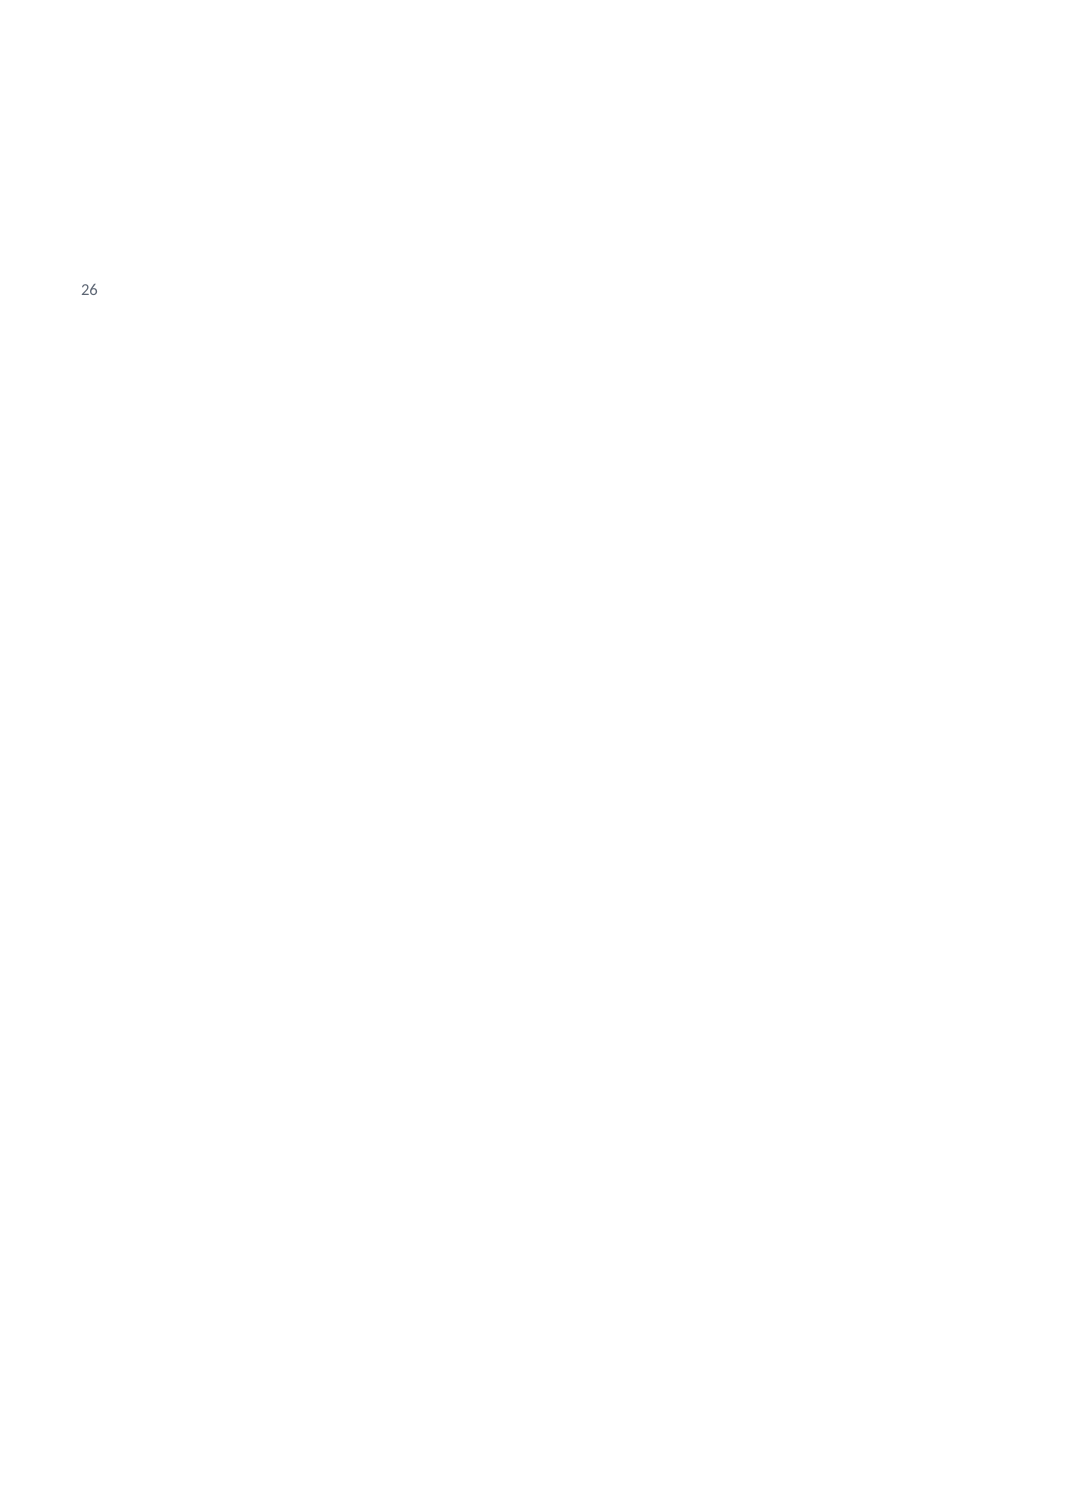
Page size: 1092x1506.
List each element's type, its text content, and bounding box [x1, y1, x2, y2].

text 26 [81, 280, 1023, 300]
